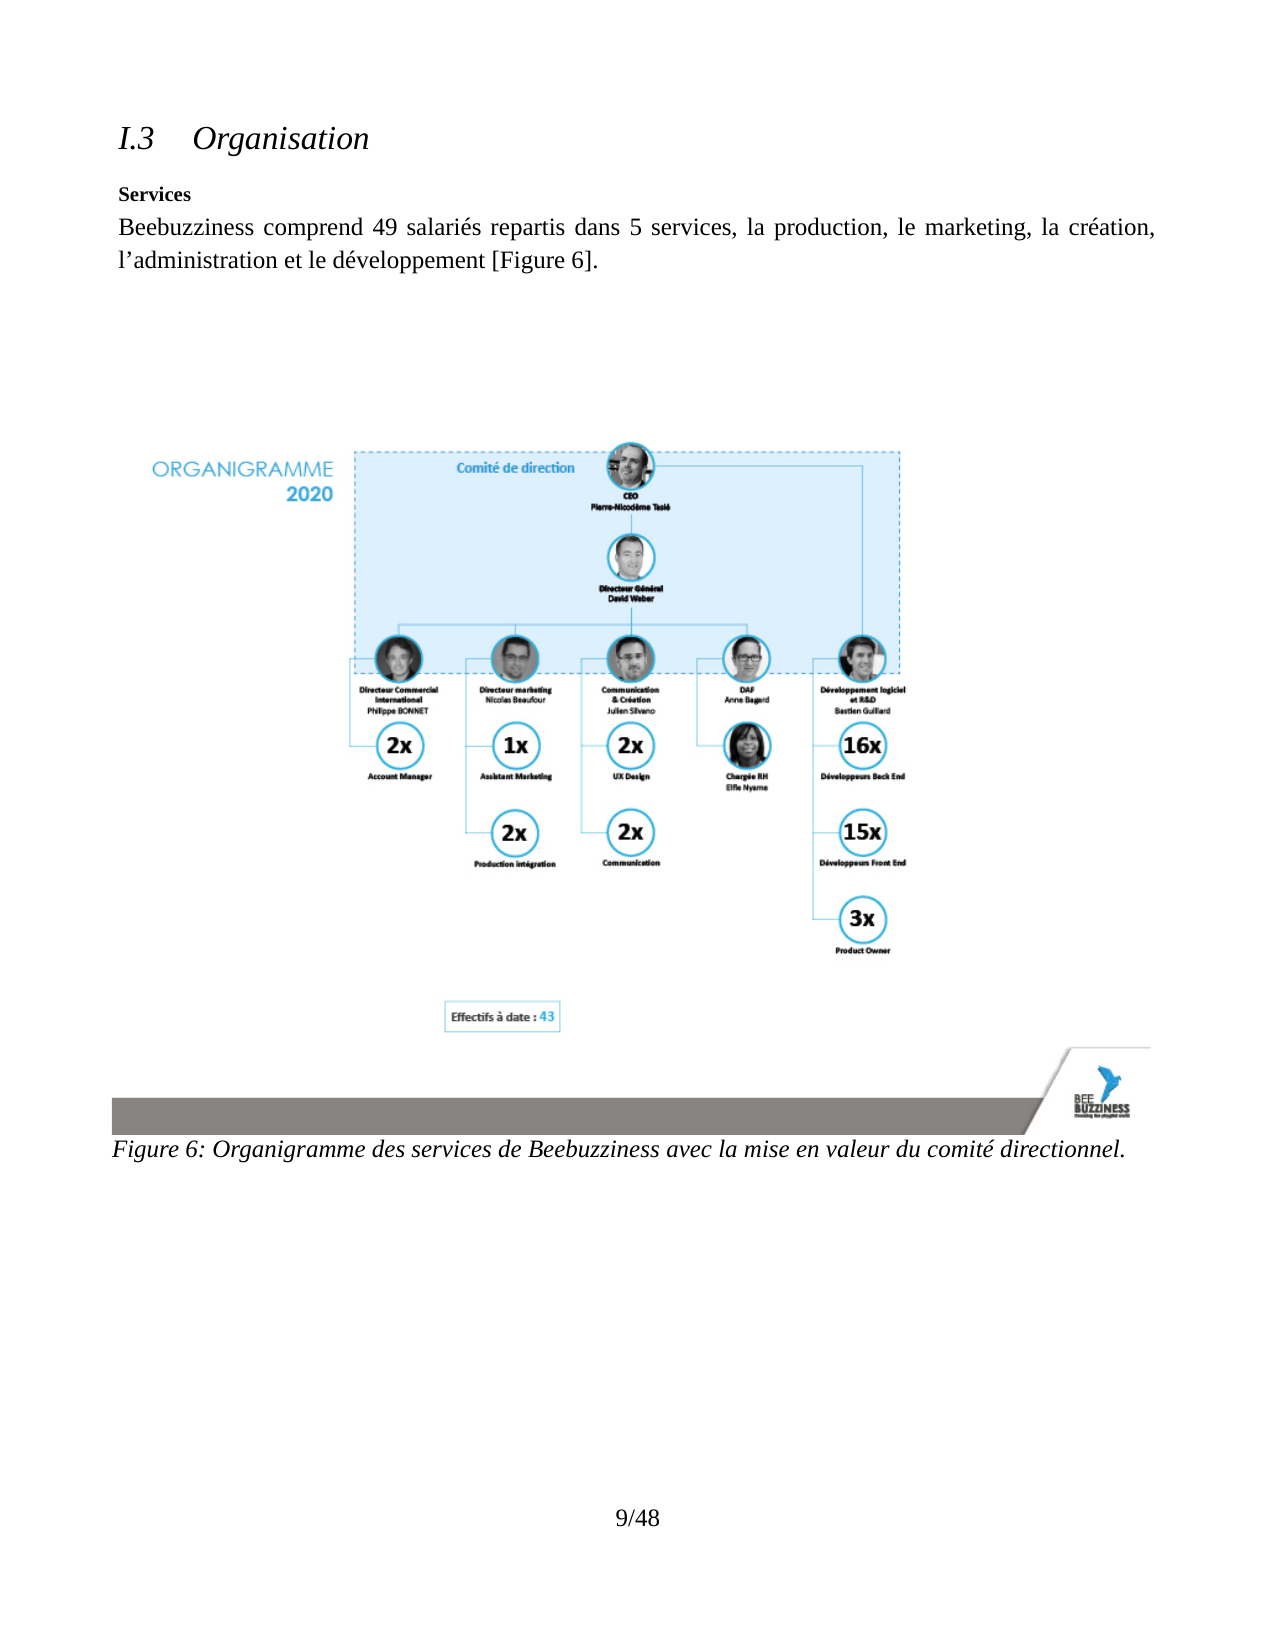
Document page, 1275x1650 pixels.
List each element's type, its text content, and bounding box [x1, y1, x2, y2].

subtitle Organisation [118, 118, 1157, 157]
text Beebuzziness comprend 49 salariés repartis dans 5 services, la production, le marketing, la création, l’administration et le développement [Figure 6]. [118, 212, 1157, 274]
picture [111, 400, 1151, 1135]
text Figure 6: Organigramme des services de Beebuzziness avec la mise en valeur du comité directionnel. [112, 1135, 1151, 1163]
text [112, 376, 1151, 400]
text [112, 363, 1151, 376]
subtitle Services [118, 182, 1157, 206]
